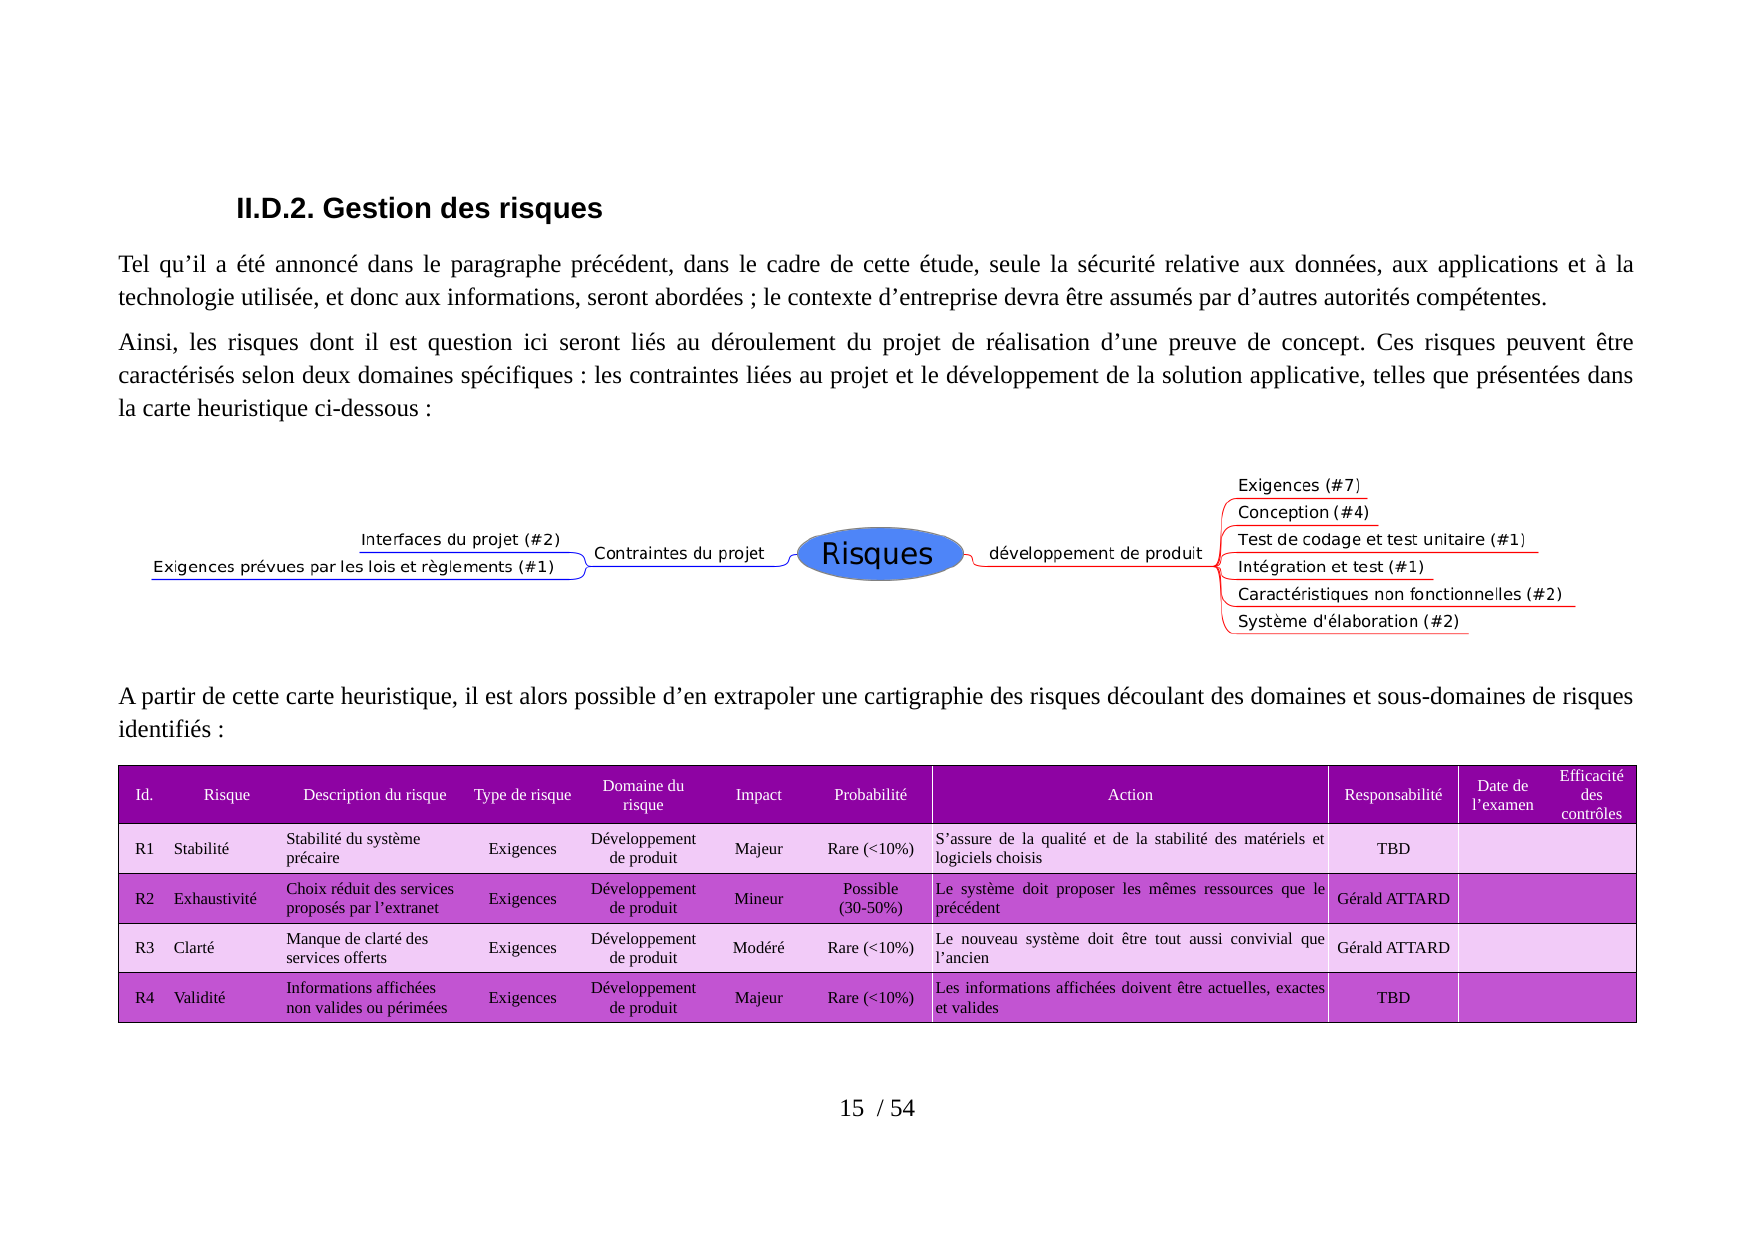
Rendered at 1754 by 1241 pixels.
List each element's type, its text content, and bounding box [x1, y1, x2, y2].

table_cell Majeur [708, 973, 809, 1022]
table_cell S’assure de la qualité et de la stabilité des matériels et logiciels choisis [933, 824, 1328, 873]
table_cell [1459, 924, 1547, 972]
table_cell Exigences [467, 874, 578, 923]
table_cell Mineur [708, 874, 809, 923]
table_cell Exigences [467, 973, 578, 1022]
table_cell Stabilité [171, 824, 283, 873]
picture [120, 437, 1634, 666]
table_cell Rare (<10%) [809, 973, 932, 1022]
table_header Probabilité [809, 766, 932, 823]
table_header Description du risque [283, 766, 467, 823]
table_header Risque [171, 766, 283, 823]
table_cell Exhaustivité [171, 874, 283, 923]
table_header Efficacité des contrôles [1547, 766, 1636, 823]
table_header Responsabilité [1329, 766, 1458, 823]
table_cell Rare (<10%) [809, 924, 932, 972]
table_cell Exigences [467, 824, 578, 873]
table_cell Développement de produit [578, 973, 708, 1022]
table_cell Développement de produit [578, 924, 708, 972]
text Ainsi, les risques dont il est question ici seront liés au déroulement du projet de réalisation d’une preuve de concept. Ces risques peuvent être caractérisés selon deux domaines spécifiques : les contraintes liées au projet et le développement de la solution applicative, telles que présentées dans la carte heuristique ci-dessous : [118, 327, 1636, 422]
table_cell Majeur [708, 824, 809, 873]
table_cell R3 [119, 924, 171, 972]
table_cell Développement de produit [578, 874, 708, 923]
table_cell Gérald ATTARD [1329, 924, 1458, 972]
table_cell Choix réduit des services proposés par l’extranet [283, 874, 467, 923]
table_cell [1459, 824, 1547, 873]
table_cell Modéré [708, 924, 809, 972]
table_cell Les informations affichées doivent être actuelles, exactes et valides [933, 973, 1328, 1022]
table_header Date de l’examen [1459, 766, 1547, 823]
text A partir de cette carte heuristique, il est alors possible d’en extrapoler une cartigraphie des risques découlant des domaines et sous-domaines de risques identifiés : [118, 681, 1636, 743]
table_cell Développement de produit [578, 824, 708, 873]
table_header Type de risque [467, 766, 578, 823]
table_cell Le nouveau système doit être tout aussi convivial que l’ancien [933, 924, 1328, 972]
table_header Id. [119, 766, 171, 823]
table_cell Possible (30-50%) [809, 874, 932, 923]
table_cell [1547, 973, 1636, 1022]
table_cell Informations affichées non valides ou périmées [283, 973, 467, 1022]
table_cell Le système doit proposer les mêmes ressources que le précédent [933, 874, 1328, 923]
table_cell Exigences [467, 924, 578, 972]
table_cell [1547, 924, 1636, 972]
table_cell [1459, 874, 1547, 923]
table_header Domaine du risque [578, 766, 708, 823]
text Tel qu’il a été annoncé dans le paragraphe précédent, dans le cadre de cette étude, seule la sécurité relative aux données, aux applications et à la technologie utilisée, et donc aux informations, seront abordées ; le contexte d’entreprise devra être assumés par d’autres autorités compétentes. [118, 249, 1636, 311]
subtitle Gestion des risques [118, 191, 1636, 225]
table_cell R1 [119, 824, 171, 873]
table_header Impact [708, 766, 809, 823]
table_cell [1547, 874, 1636, 923]
table_cell Manque de clarté des services offerts [283, 924, 467, 972]
table_header Action [933, 766, 1328, 823]
table_cell R2 [119, 874, 171, 923]
table_cell Stabilité du système précaire [283, 824, 467, 873]
table_cell Clarté [171, 924, 283, 972]
table_cell TBD [1329, 973, 1458, 1022]
table_cell R4 [119, 973, 171, 1022]
table_cell [1547, 824, 1636, 873]
table_cell Validité [171, 973, 283, 1022]
table_cell Gérald ATTARD [1329, 874, 1458, 923]
table_cell Rare (<10%) [809, 824, 932, 873]
table_cell TBD [1329, 824, 1458, 873]
table_cell [1459, 973, 1547, 1022]
